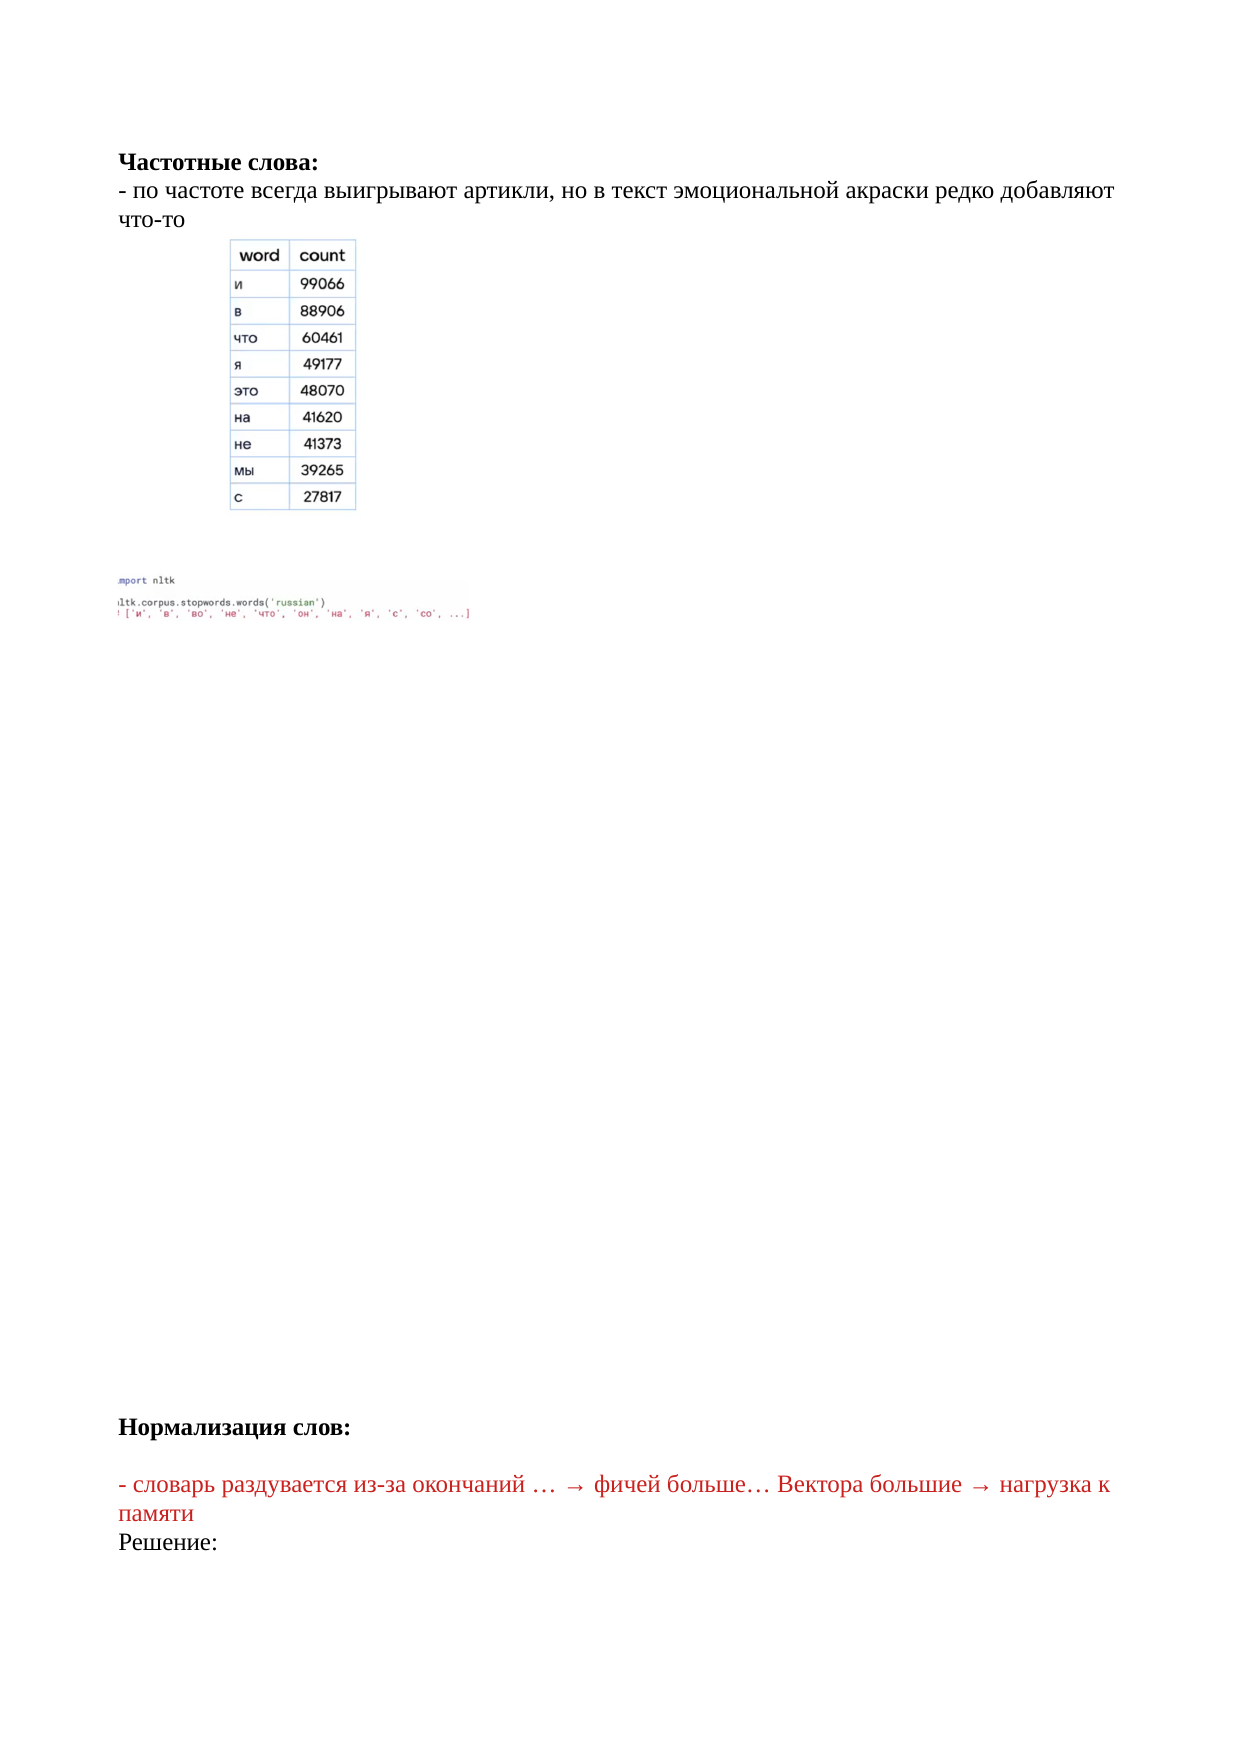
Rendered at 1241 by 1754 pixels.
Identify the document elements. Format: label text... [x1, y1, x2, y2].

text Нормализация слов: [118, 1412, 1122, 1441]
text - по частоте всегда выигрывают артикли, но в текст эмоциональной акраски редко добавляют что-то [118, 176, 1122, 233]
picture [117, 237, 470, 621]
text - словарь раздувается из-за окончаний … → фичей больше… Вектора большие → нагрузка к памяти [118, 1469, 1122, 1527]
text Частотные слова: [118, 147, 1122, 176]
text Решение: [118, 1527, 1122, 1556]
